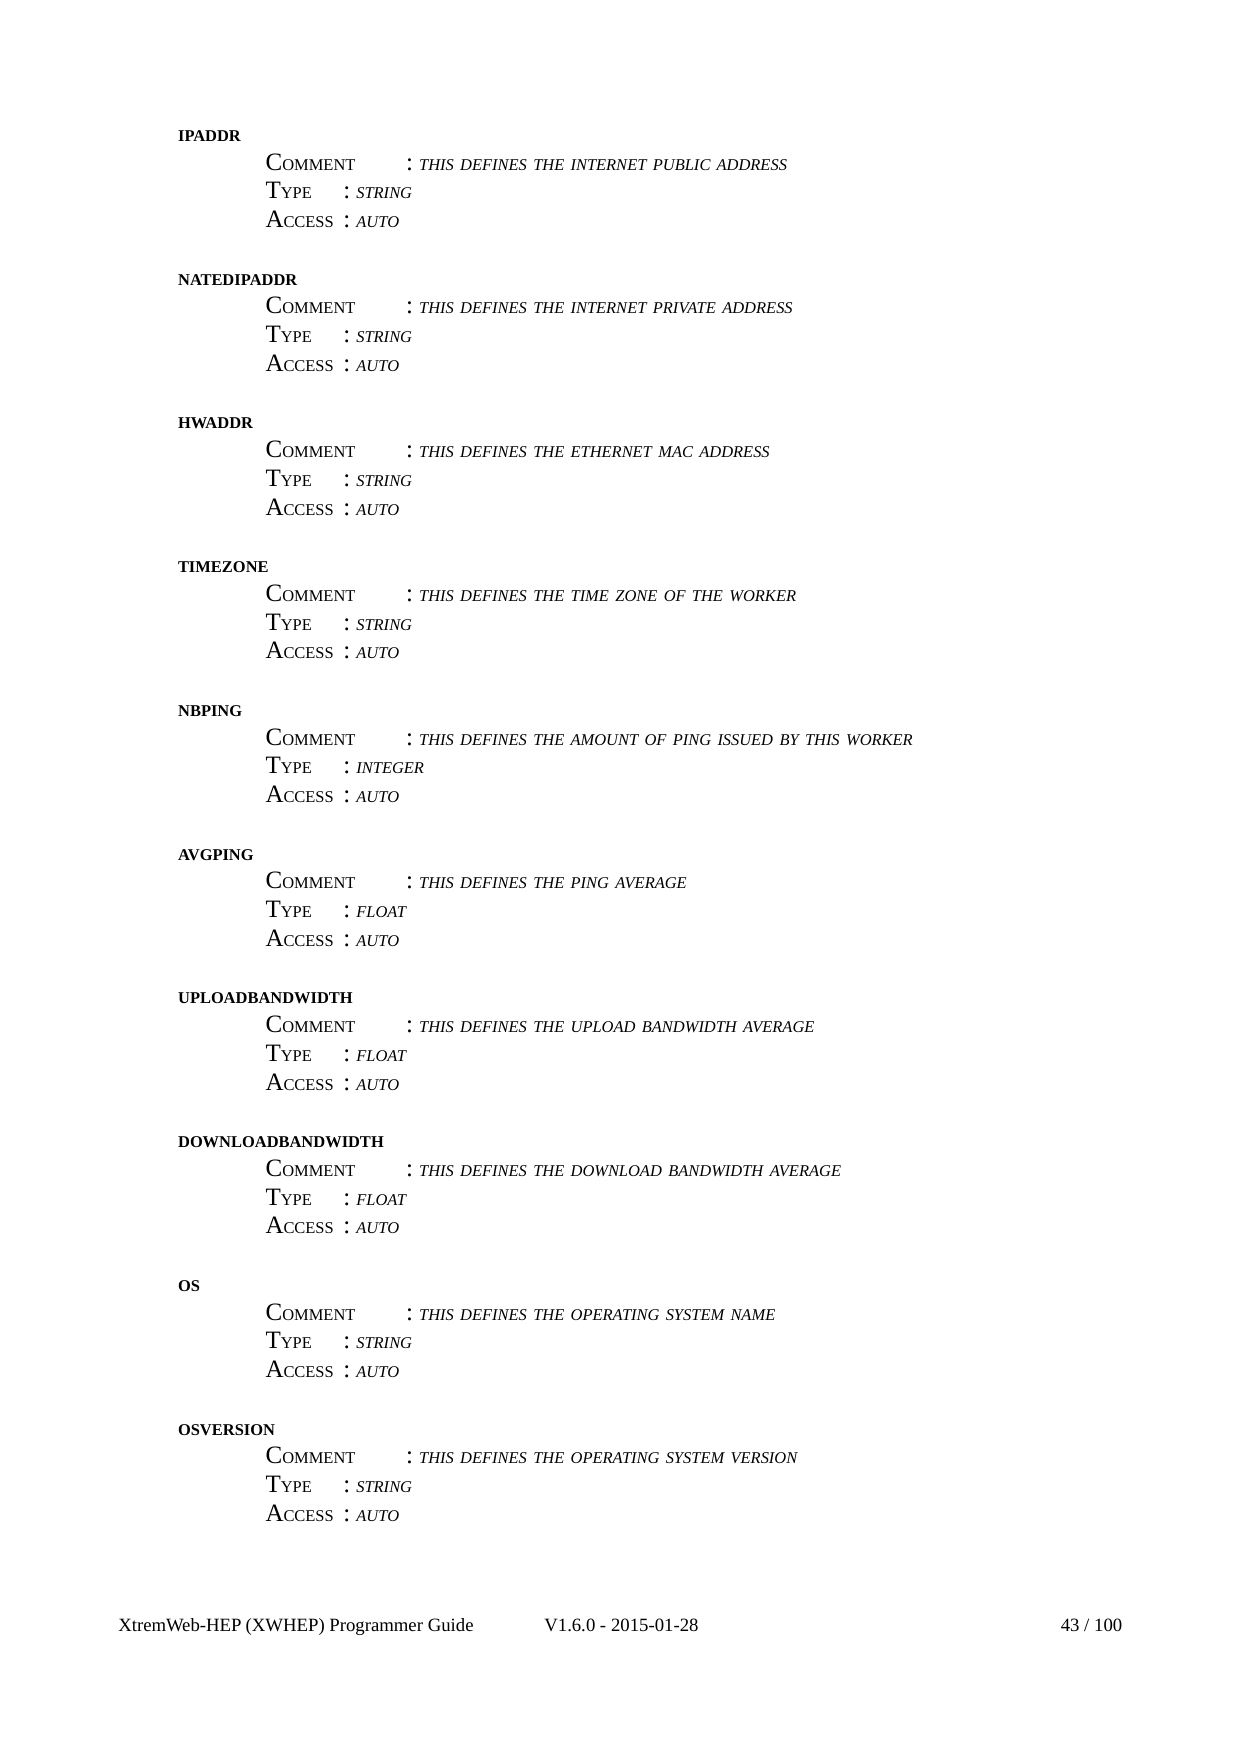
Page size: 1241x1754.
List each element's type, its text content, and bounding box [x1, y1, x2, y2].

text downloadbandwidth [178, 1124, 1122, 1153]
text Comment : this defines the download bandwidth average [265, 1153, 1122, 1182]
text hwaddr [178, 406, 1122, 434]
text Comment : this defines the upload bandwidth average [265, 1009, 1122, 1038]
text Access : auto [265, 636, 1122, 664]
text ipaddr [178, 118, 1122, 147]
text Type : string [265, 1469, 1122, 1498]
text osversion [178, 1412, 1122, 1441]
text os [178, 1268, 1122, 1297]
text avgping [178, 837, 1122, 866]
text Access : auto [265, 779, 1122, 808]
text Comment : this defines the internet public address [265, 147, 1122, 176]
text Access : auto [265, 1211, 1122, 1239]
text Access : auto [265, 1067, 1122, 1096]
text Access : auto [265, 1354, 1122, 1383]
text timezone [178, 549, 1122, 578]
text Access : auto [265, 492, 1122, 521]
text Type : string [265, 607, 1122, 636]
text Comment : this defines the operating system name [265, 1297, 1122, 1326]
text Comment : this defines the amount of ping issued by this worker [265, 722, 1122, 751]
text Type : string [265, 319, 1122, 348]
text Type : integer [265, 751, 1122, 779]
text Type : string [265, 176, 1122, 204]
text Access : auto [265, 923, 1122, 952]
text Type : string [265, 1326, 1122, 1354]
text Access : auto [265, 1498, 1122, 1527]
text Type : float [265, 1038, 1122, 1067]
text Access : auto [265, 204, 1122, 233]
text nbping [178, 693, 1122, 722]
text Access : auto [265, 348, 1122, 377]
text natedipaddr [178, 262, 1122, 291]
text Comment : this defines the ping average [265, 866, 1122, 894]
text Comment : this defines the internet private address [265, 291, 1122, 319]
text Type : string [265, 463, 1122, 492]
text Type : float [265, 894, 1122, 923]
text Comment : this defines the operating system version [265, 1441, 1122, 1469]
text Type : float [265, 1182, 1122, 1211]
text uploadbandwidth [178, 981, 1122, 1009]
text Comment : this defines the ethernet mac address [265, 434, 1122, 463]
text Comment : this defines the time zone of the worker [265, 578, 1122, 607]
